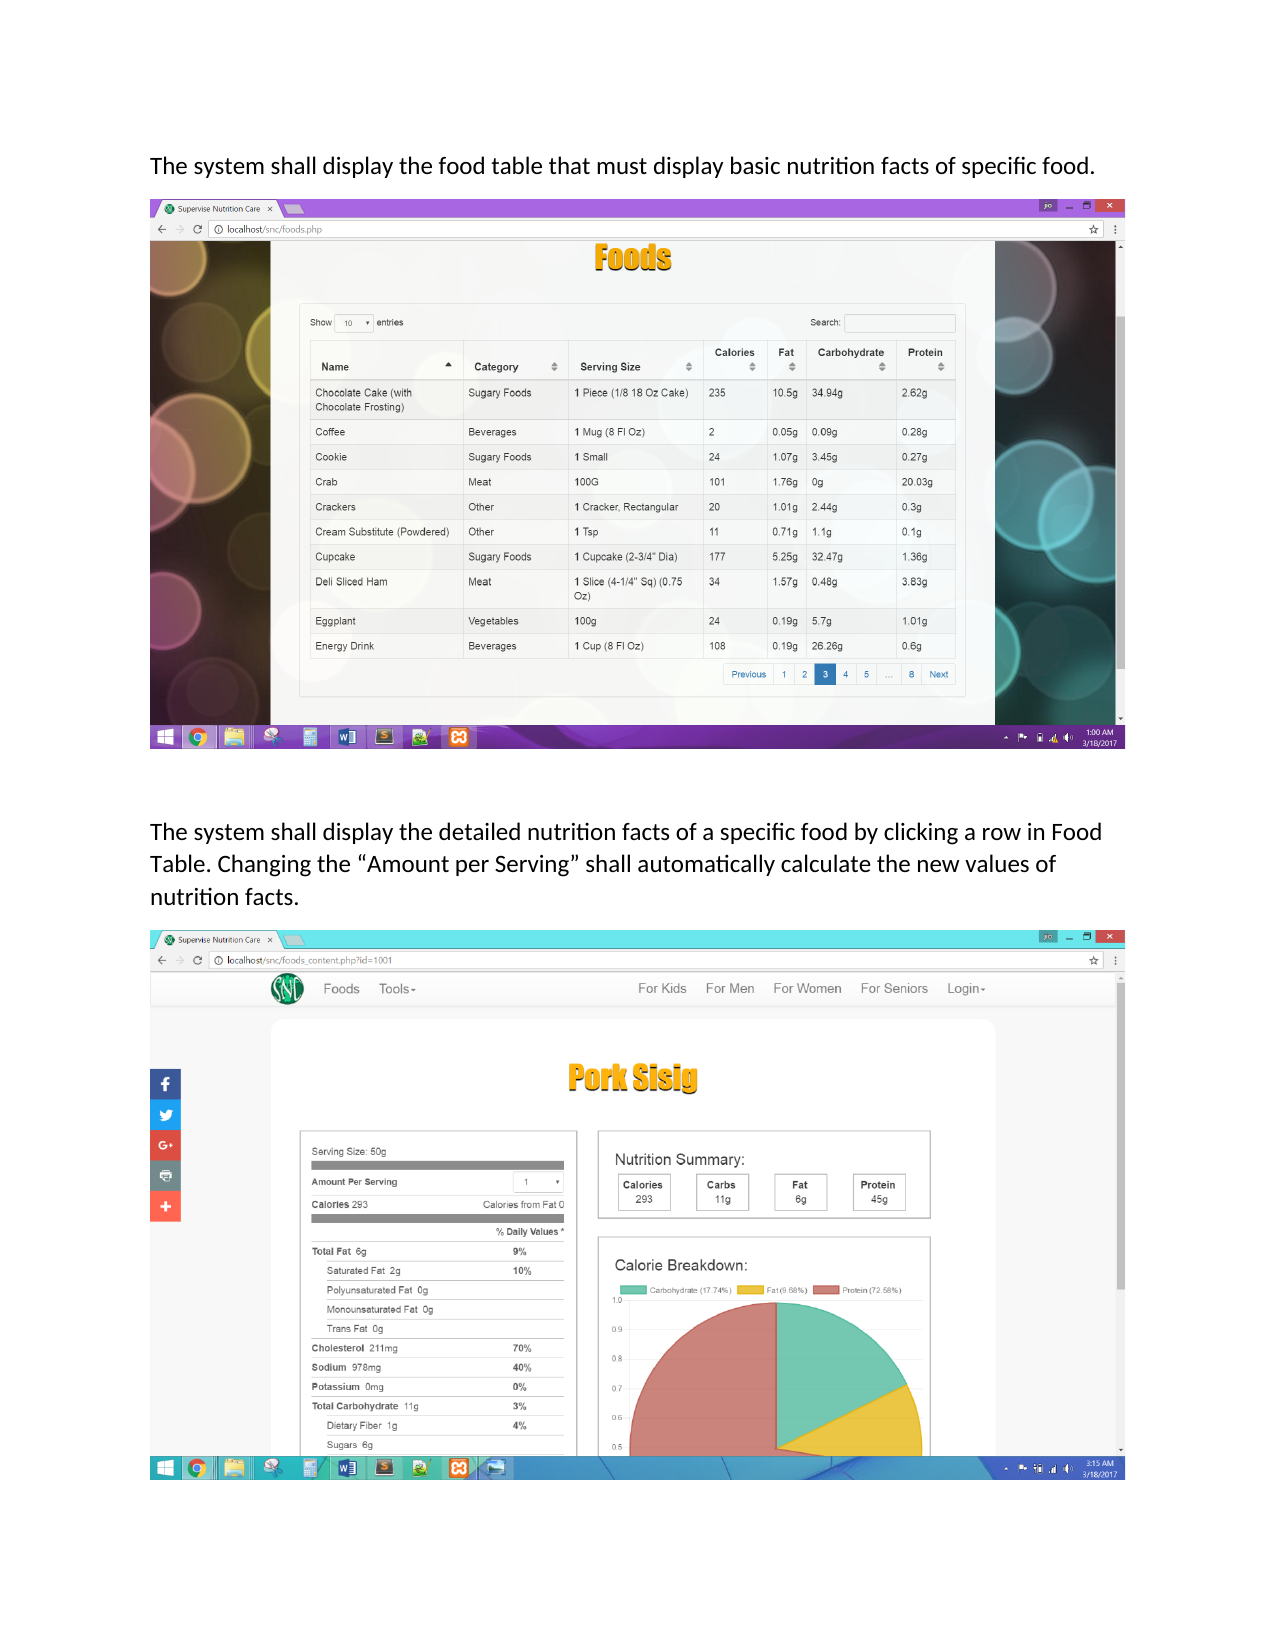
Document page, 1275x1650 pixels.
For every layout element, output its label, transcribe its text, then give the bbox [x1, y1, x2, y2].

text The system shall display the detailed nutrition facts of a specific food by clicking a row in Food Table. Changing the “Amount per Serving” shall automatically calculate the new values of nutrition facts. [150, 816, 1125, 912]
text The system shall display the food table that must display basic nutrition facts of specific food. [150, 150, 1125, 181]
